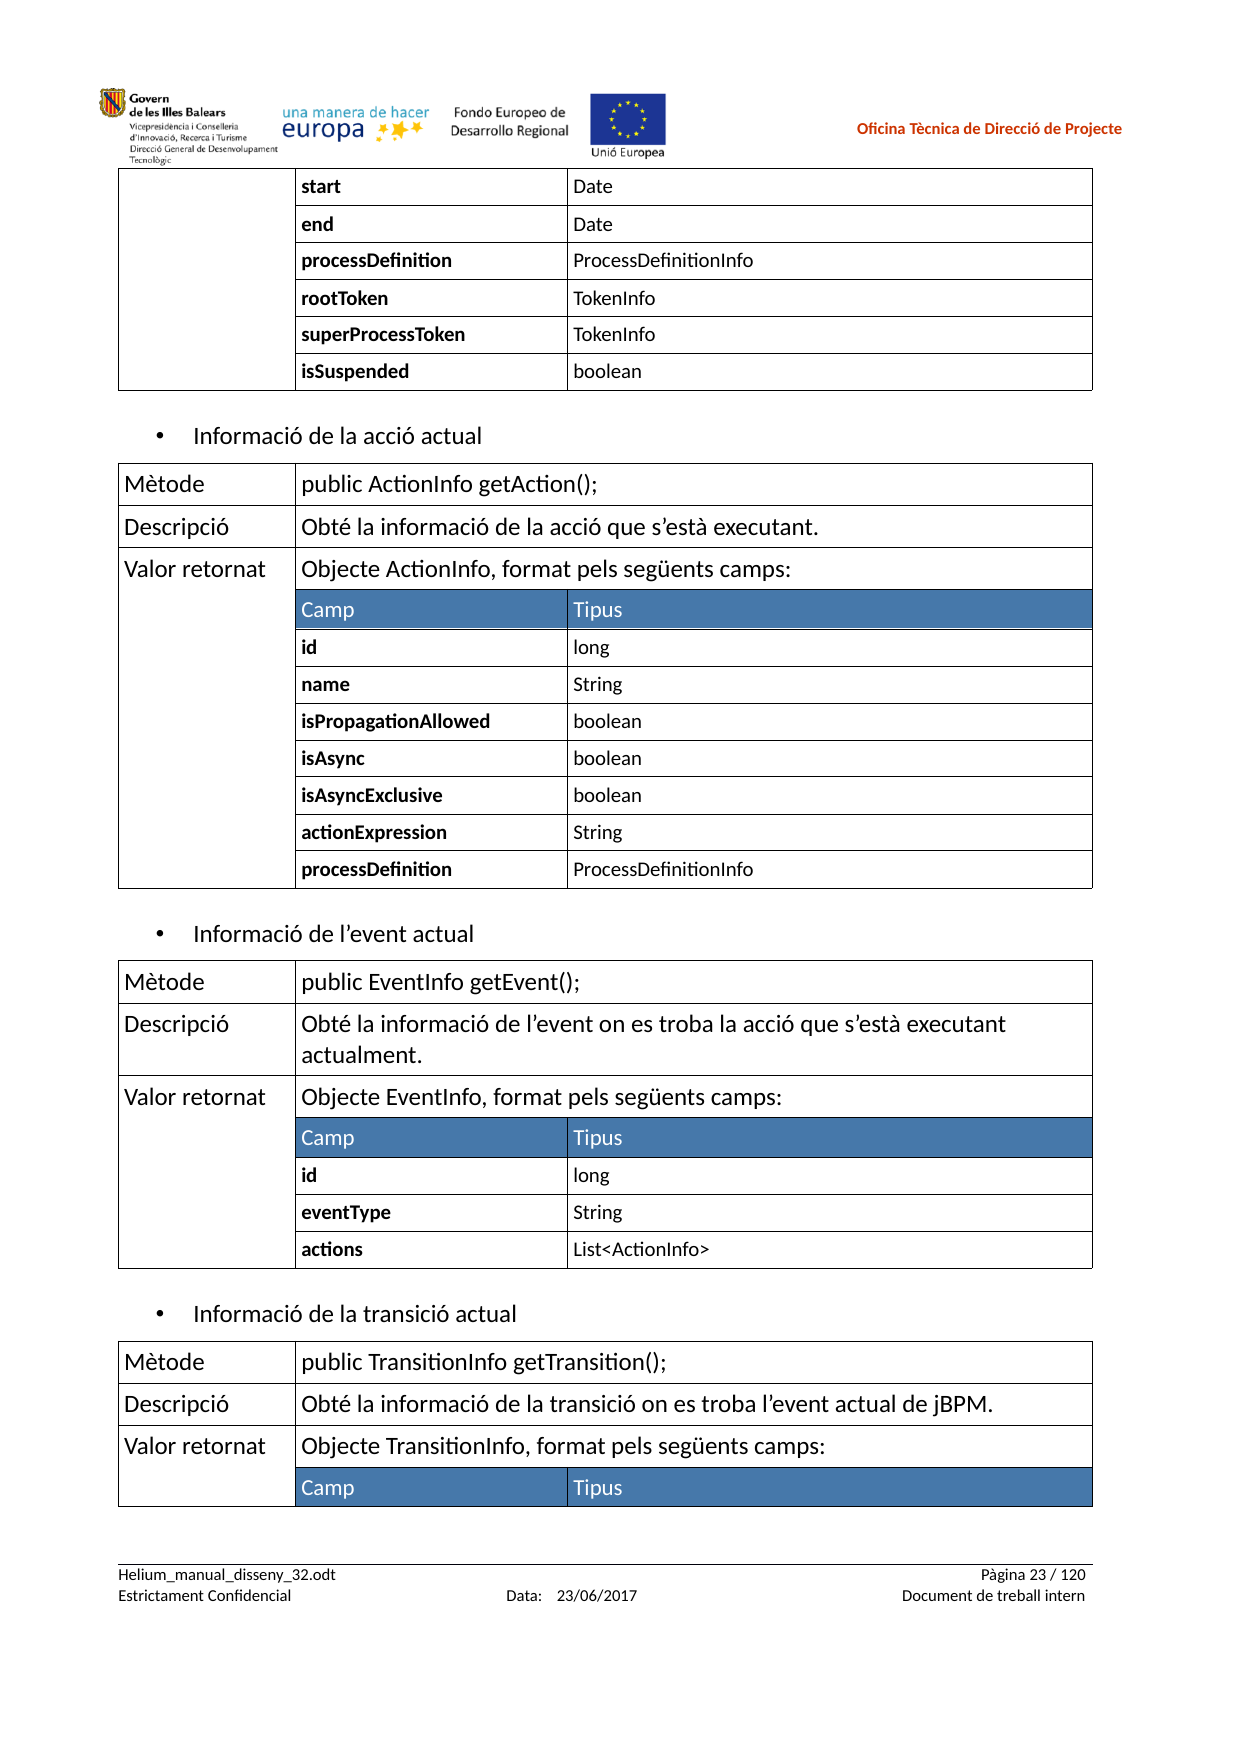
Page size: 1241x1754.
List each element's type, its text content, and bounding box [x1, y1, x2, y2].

table_cell boolean [568, 777, 1092, 813]
table_header Mètode [119, 1342, 295, 1383]
table_header public EventInfo getEvent(); [296, 961, 1092, 1002]
table_cell boolean [568, 741, 1092, 776]
table_cell Tipus [568, 1118, 1092, 1157]
table_cell long [568, 630, 1092, 666]
table_cell Descripció [119, 1384, 295, 1425]
table_header public ActionInfo getAction(); [296, 464, 1092, 505]
table_cell isAsync [296, 741, 567, 776]
list Informació de la transició actual [156, 1298, 1122, 1329]
list Informació de l’event actual [156, 918, 1122, 948]
table_cell Camp [296, 1468, 567, 1506]
table_cell Date [568, 169, 1092, 205]
table_cell rootToken [296, 280, 567, 316]
table_cell String [568, 1195, 1092, 1231]
table_cell TokenInfo [568, 280, 1092, 316]
table_cell isPropagationAllowed [296, 704, 567, 739]
table_cell isSuspended [296, 354, 567, 390]
table_cell end [296, 206, 567, 242]
table_header Mètode [119, 464, 295, 505]
table_cell processDefinition [296, 851, 567, 887]
table_cell List<ActionInfo> [568, 1232, 1092, 1268]
table_cell Valor retornat [119, 548, 295, 887]
table_cell Camp [296, 1118, 567, 1157]
table_cell ProcessDefinitionInfo [568, 243, 1092, 279]
table_cell id [296, 1158, 567, 1194]
table_cell superProcessToken [296, 317, 567, 353]
table_cell Obté la informació de la acció que s’està executant. [296, 506, 1092, 547]
table_cell String [568, 815, 1092, 850]
table_cell Tipus [568, 1468, 1092, 1506]
list Informació de la acció actual [156, 420, 1122, 451]
table_cell actions [296, 1232, 567, 1268]
table_header Mètode [119, 961, 295, 1002]
table_cell Tipus [568, 590, 1092, 628]
table_cell isAsyncExclusive [296, 777, 567, 813]
table_cell [119, 169, 295, 390]
table_cell Objecte ActionInfo, format pels següents camps: [296, 548, 1092, 589]
table_cell Valor retornat [119, 1076, 295, 1268]
table_cell String [568, 667, 1092, 702]
table_cell Objecte TransitionInfo, format pels següents camps: [296, 1426, 1092, 1467]
table_header public TransitionInfo getTransition(); [296, 1342, 1092, 1383]
table_cell Descripció [119, 1004, 295, 1075]
table_cell eventType [296, 1195, 567, 1231]
table_cell boolean [568, 704, 1092, 739]
table_cell start [296, 169, 567, 205]
table_cell processDefinition [296, 243, 567, 279]
table_cell Camp [296, 590, 567, 628]
table_cell id [296, 630, 567, 666]
table_cell Obté la informació de la transició on es troba l’event actual de jBPM. [296, 1384, 1092, 1425]
table_cell ProcessDefinitionInfo [568, 851, 1092, 887]
table_cell Objecte EventInfo, format pels següents camps: [296, 1076, 1092, 1117]
picture [99, 87, 668, 166]
table_cell long [568, 1158, 1092, 1194]
table_cell name [296, 667, 567, 702]
table_cell Obté la informació de l’event on es troba la acció que s’està executant actualment. [296, 1004, 1092, 1075]
table_cell Descripció [119, 506, 295, 547]
table_cell TokenInfo [568, 317, 1092, 353]
table_cell Date [568, 206, 1092, 242]
table_cell boolean [568, 354, 1092, 390]
table_cell actionExpression [296, 815, 567, 850]
table_cell Valor retornat [119, 1426, 295, 1506]
